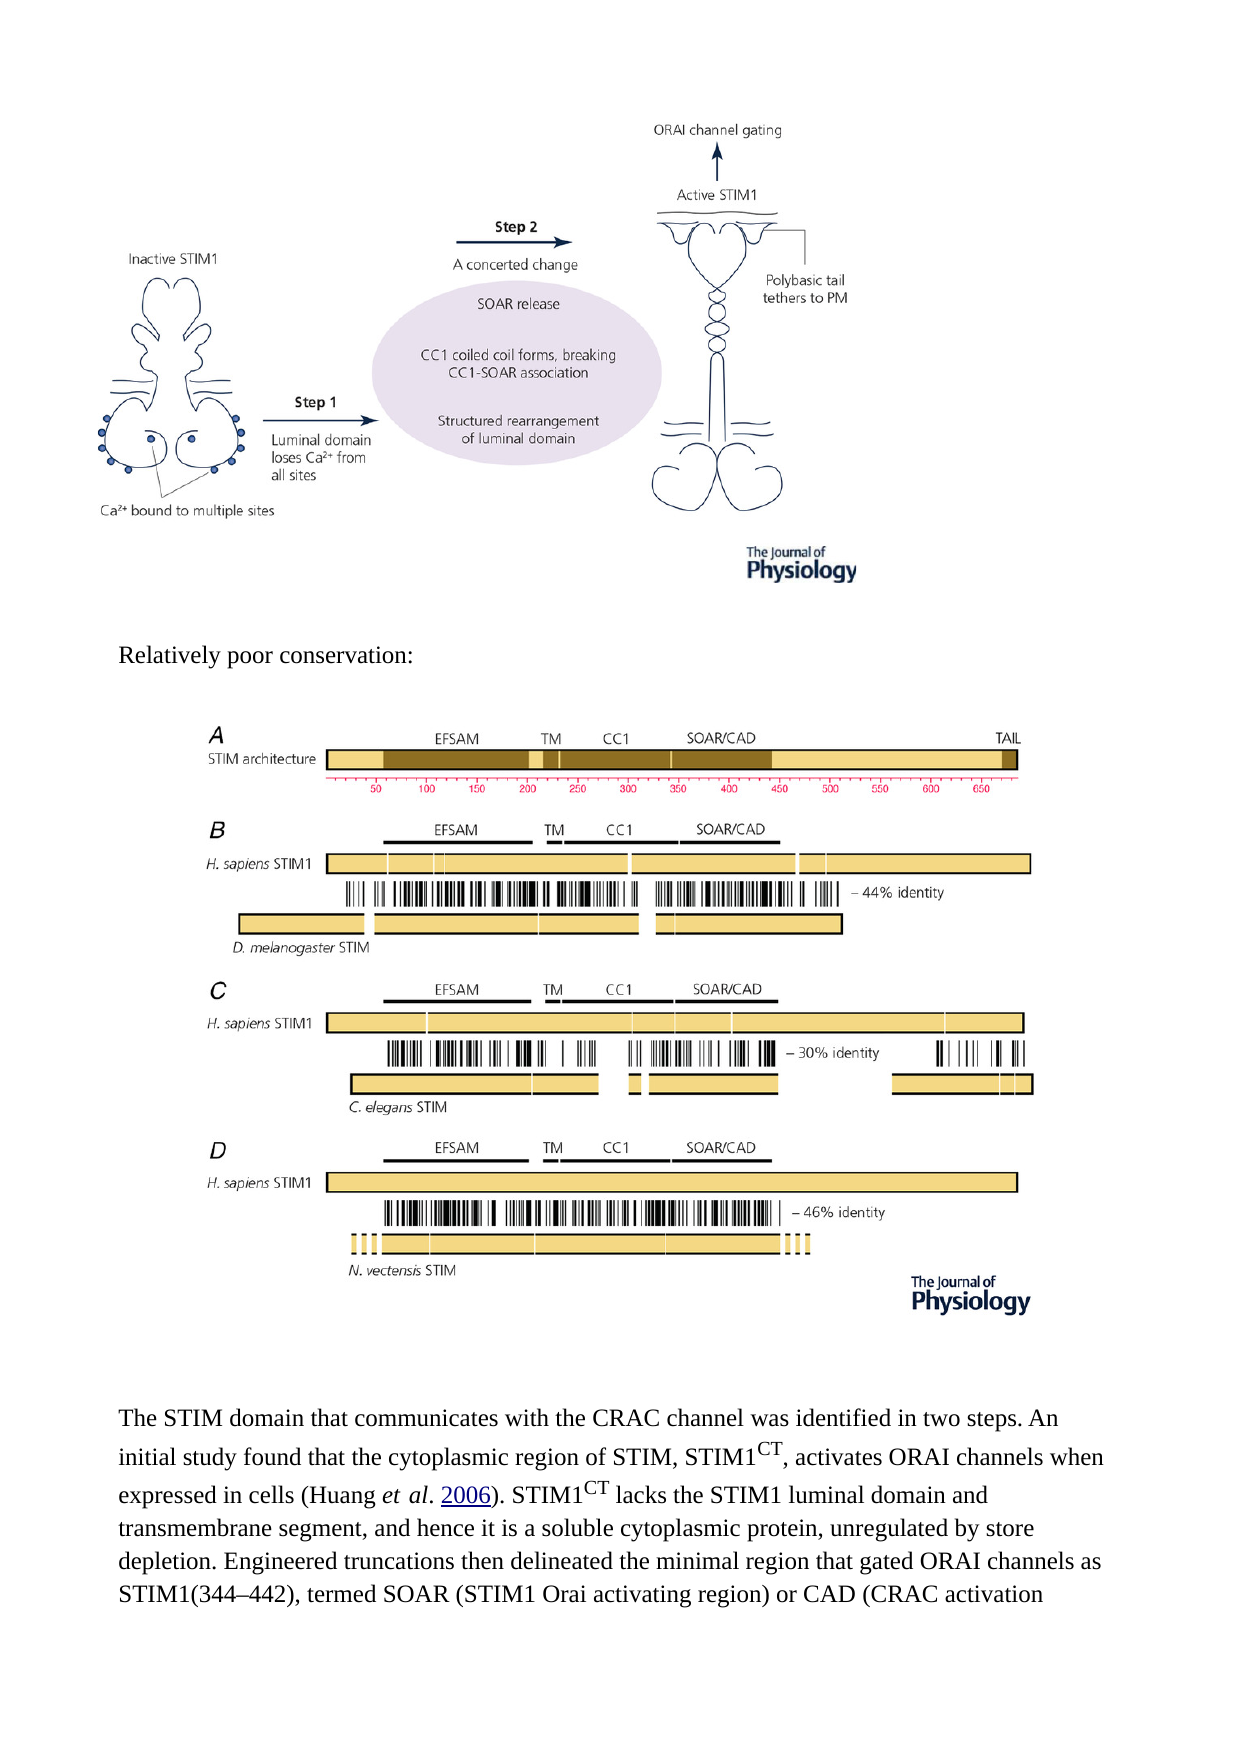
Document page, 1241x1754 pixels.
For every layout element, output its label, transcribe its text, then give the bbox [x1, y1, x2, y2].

text The STIM domain that communicates with the CRAC channel was identified in two steps. An initial study found that the cytoplasmic region of STIM, STIM1CT, activates ORAI channels when expressed in cells (Huang et al. 2006). STIM1CT lacks the STIM1 luminal domain and transmembrane segment, and hence it is a soluble cytoplasmic protein, unregulated by store depletion. Engineered truncations then delineated the minimal region that gated ORAI channels as STIM1(344–442), termed SOAR (STIM1 Orai activating region) or CAD (CRAC activation [118, 1403, 1122, 1608]
text Relatively poor conservation: [118, 640, 1122, 668]
picture [205, 726, 1035, 1317]
picture [97, 122, 857, 583]
